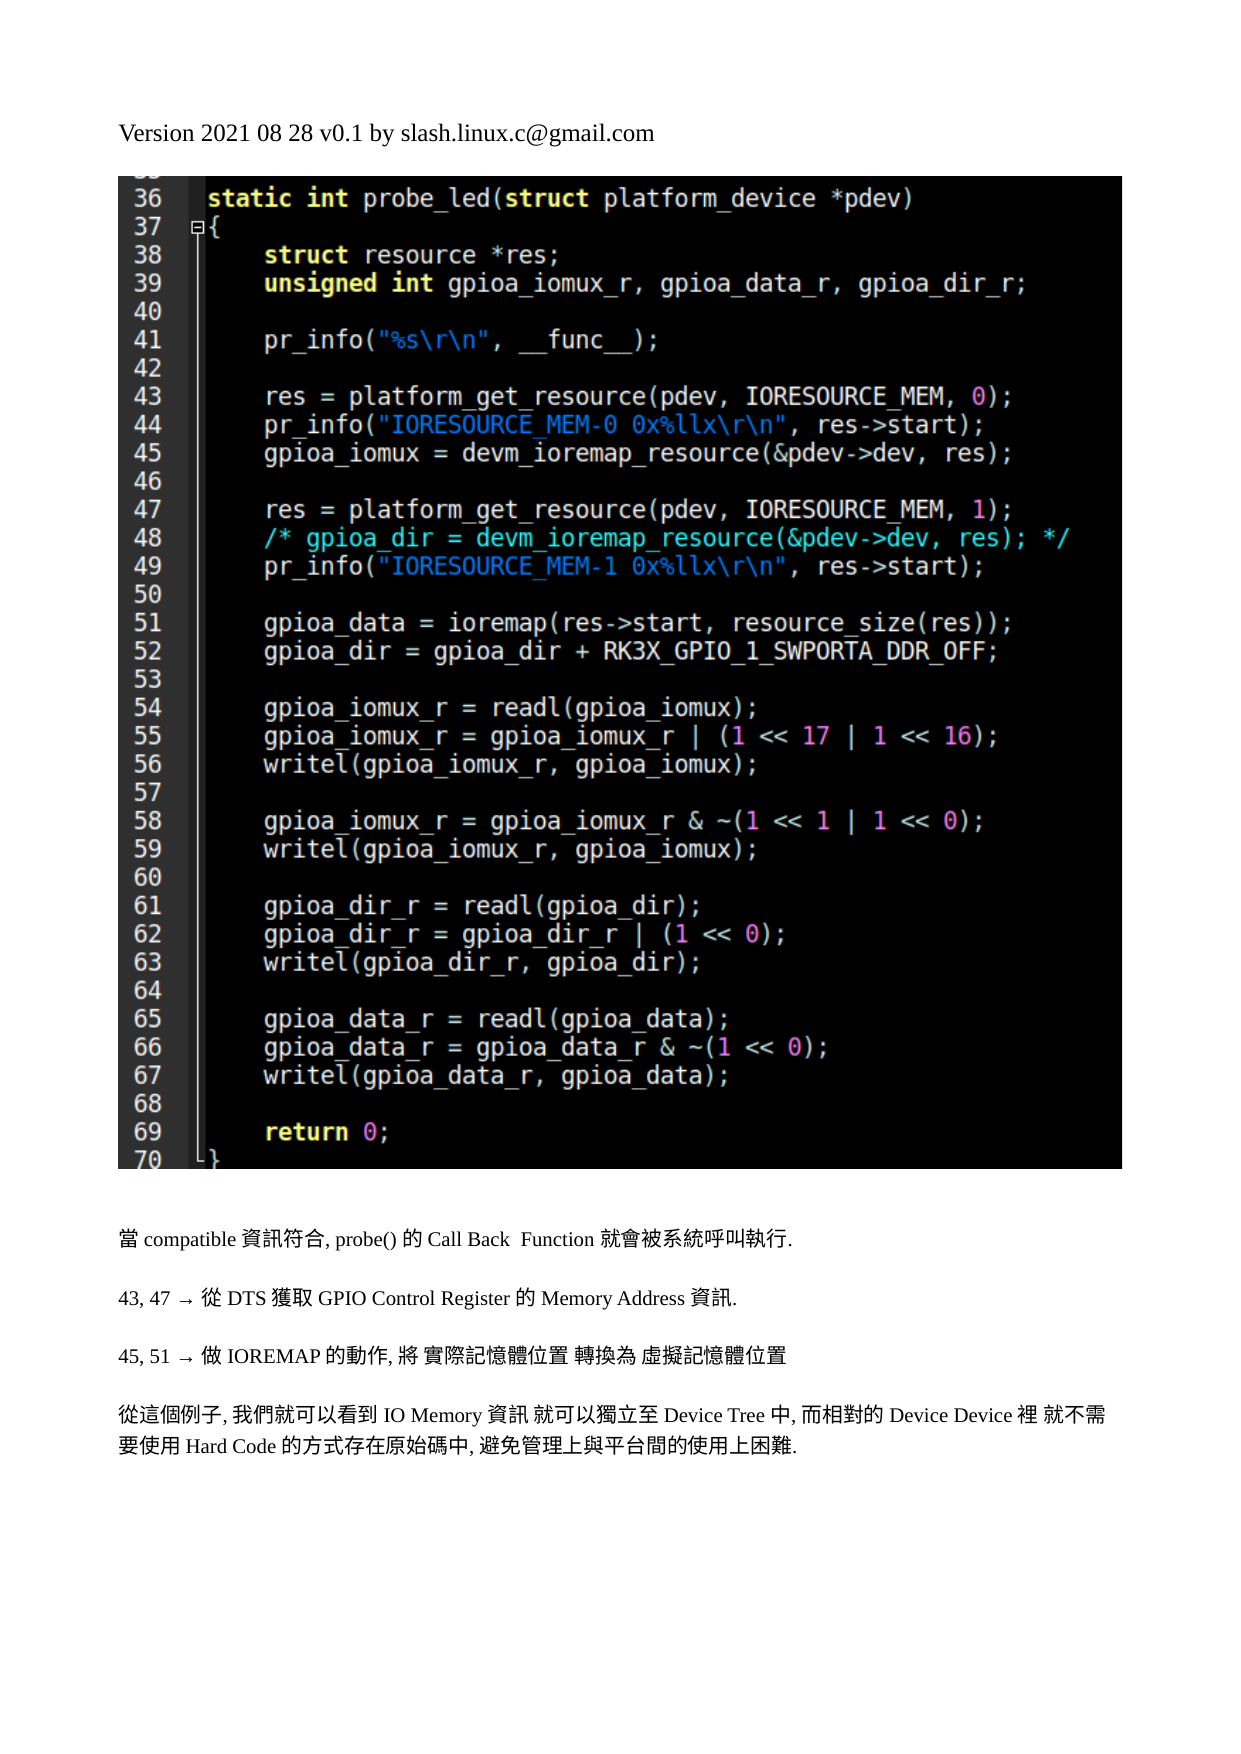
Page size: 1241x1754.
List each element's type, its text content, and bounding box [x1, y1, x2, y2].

text 45, 51 → 做 IOREMAP 的動作, 將 實際記憶體位置 轉換為 虛擬記憶體位置 [118, 1340, 1122, 1370]
picture [118, 176, 1123, 1169]
text 當 compatible 資訊符合, probe() 的 Call Back Function 就會被系統呼叫執行. [118, 1222, 1122, 1252]
text 從這個例子, 我們就可以看到 IO Memory 資訊 就可以獨立至 Device Tree 中, 而相對的 Device Device 裡 就不需要使用 Hard Code 的方式存在原始碼中, 避免管理上與平台間的使用上困難. [118, 1399, 1122, 1459]
text 43, 47 → 從 DTS 獲取 GPIO Control Register 的 Memory Address 資訊. [118, 1281, 1122, 1311]
